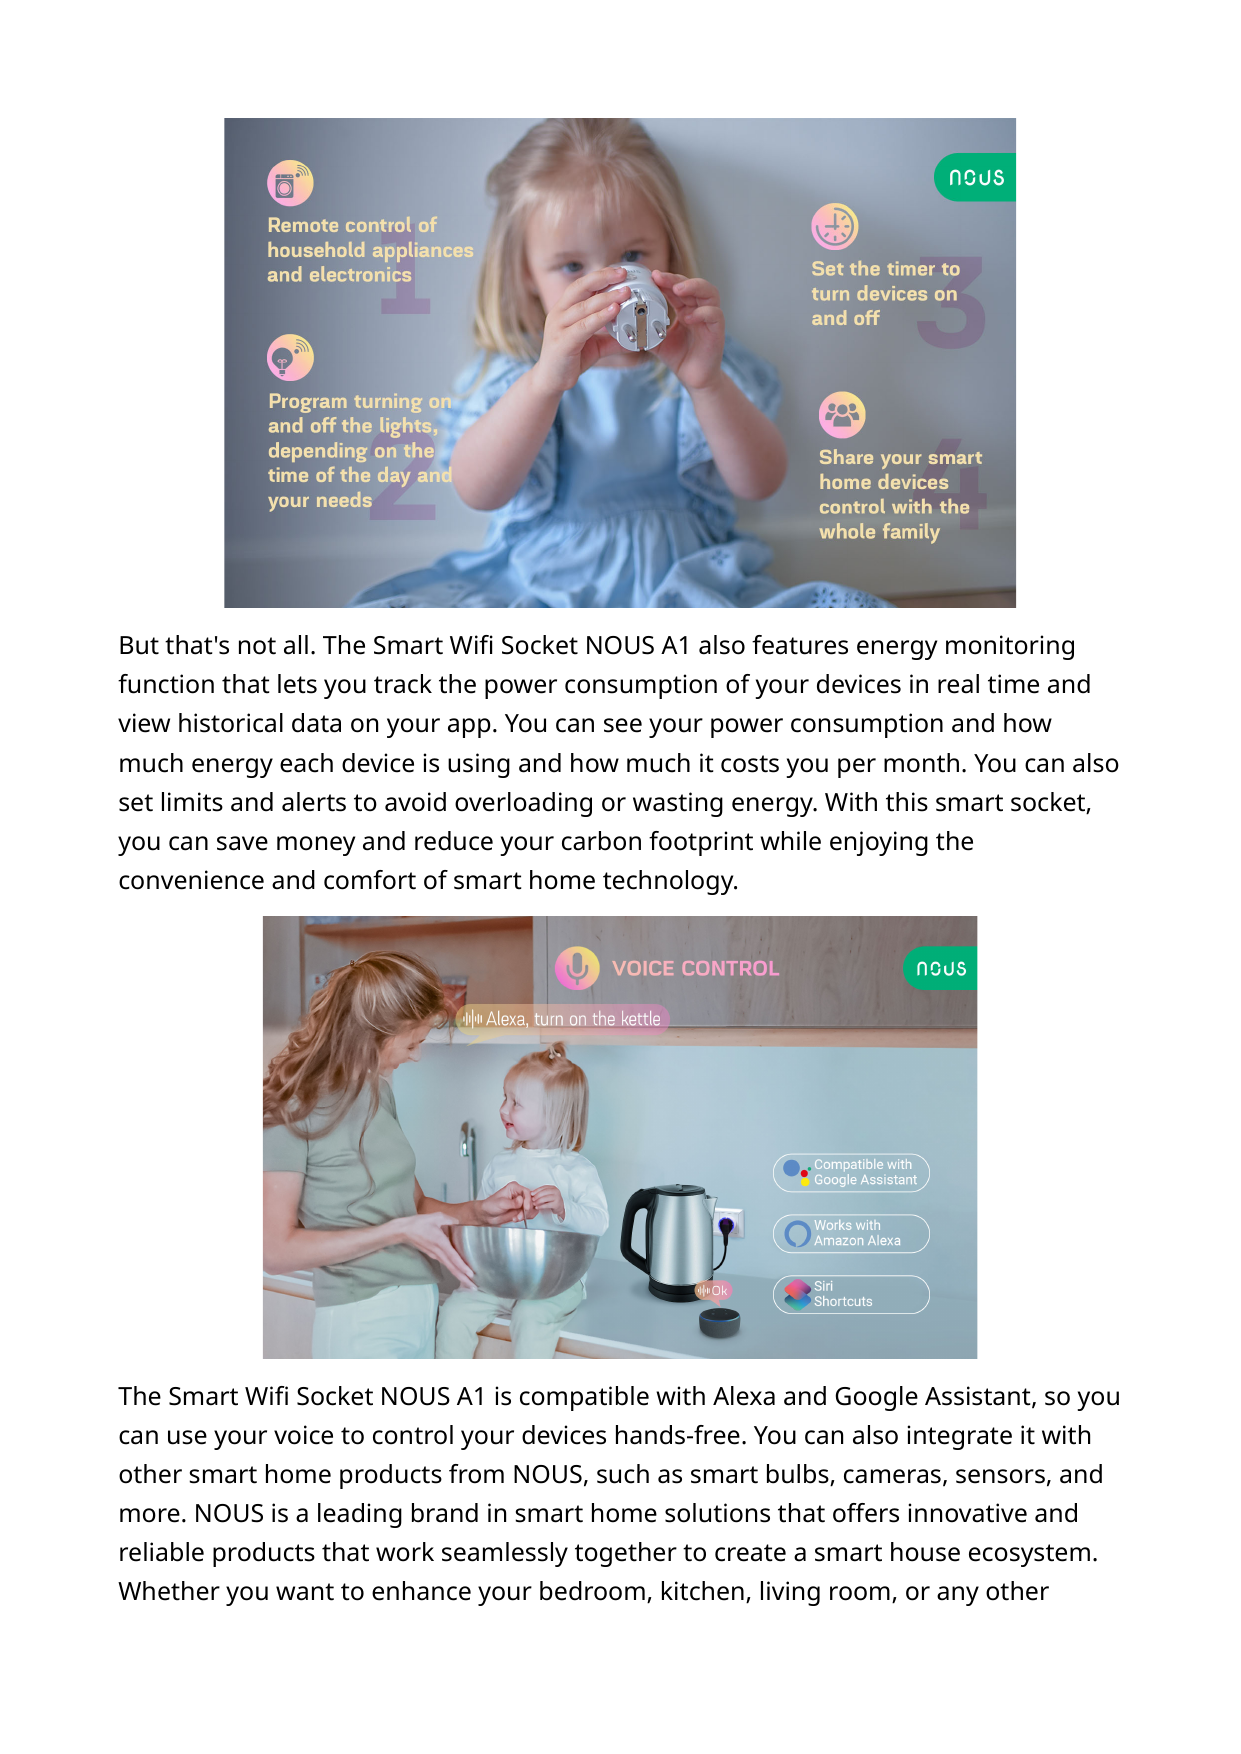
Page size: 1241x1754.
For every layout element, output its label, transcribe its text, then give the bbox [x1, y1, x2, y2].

picture [262, 916, 978, 1359]
picture [224, 118, 1017, 608]
text But that's not all. The Smart Wifi Socket NOUS A1 also features energy monitoring function that lets you track the power consumption of your devices in real time and view historical data on your app. You can see your power consumption and how much energy each device is using and how much it costs you per month. You can also set limits and alerts to avoid overloading or wasting energy. With this smart socket, you can save money and reduce your carbon footprint while enjoying the convenience and comfort of smart home technology. [118, 628, 1122, 897]
text The Smart Wifi Socket NOUS A1 is compatible with Alexa and Google Assistant, so you can use your voice to control your devices hands-free. You can also integrate it with other smart home products from NOUS, such as smart bulbs, cameras, sensors, and more. NOUS is a leading brand in smart home solutions that offers innovative and reliable products that work seamlessly together to create a smart house ecosystem. Whether you want to enhance your bedroom, kitchen, living room, or any other [118, 1378, 1122, 1608]
